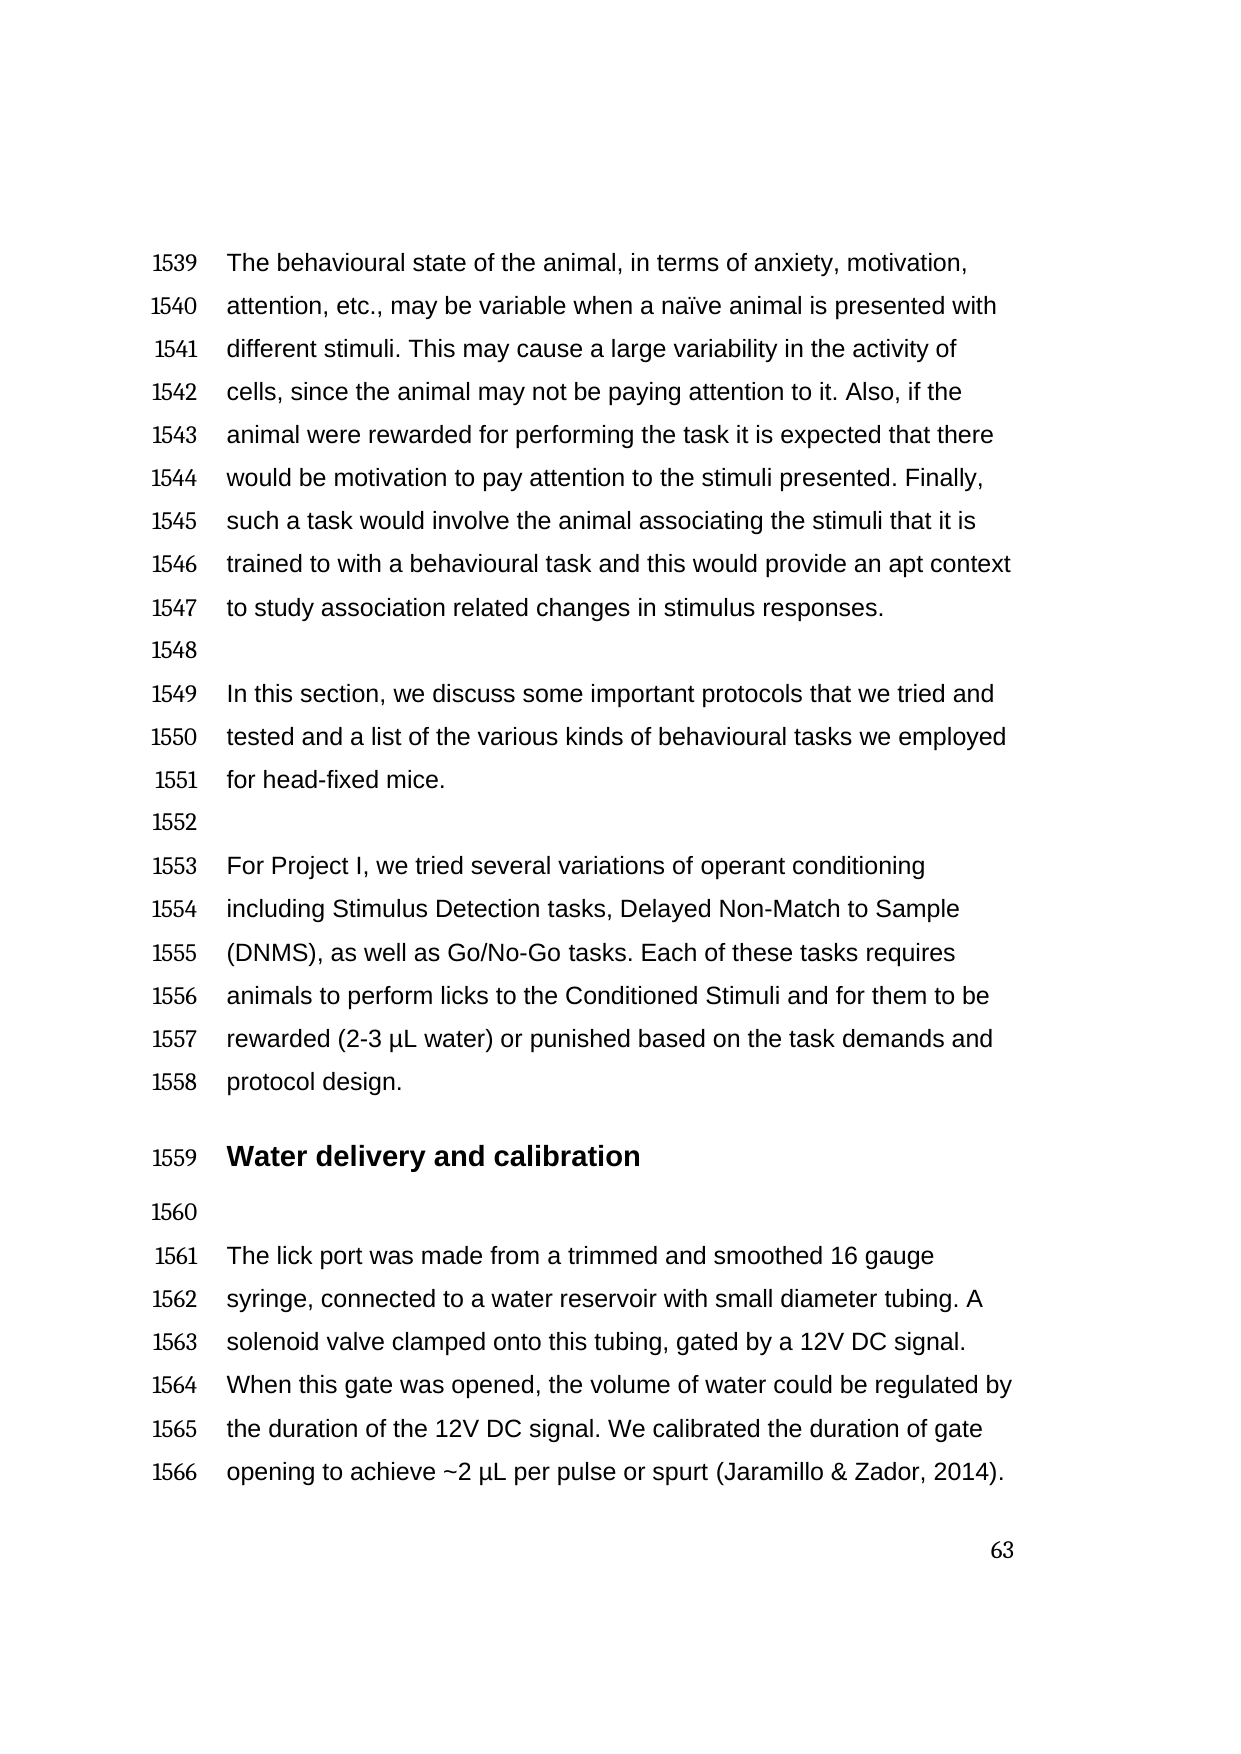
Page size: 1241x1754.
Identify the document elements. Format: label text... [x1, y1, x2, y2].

text The behavioural state of the animal, in terms of anxiety, motivation, attention, etc., may be variable when a naïve animal is presented with different stimuli. This may cause a large variability in the activity of cells, since the animal may not be paying attention to it. Also, if the animal were rewarded for performing the task it is expected that there would be motivation to pay attention to the stimuli presented. Finally, such a task would involve the animal associating the stimuli that it is trained to with a behavioural task and this would provide an apt context to study association related changes in stimulus responses. [226, 248, 1014, 621]
subtitle Water delivery and calibration [226, 1139, 1014, 1173]
text The lick port was made from a trimmed and smoothed 16 gauge syringe, connected to a water reservoir with small diameter tubing. A solenoid valve clamped onto this tubing, gated by a 12V DC signal. When this gate was opened, the volume of water could be regulated by the duration of the 12V DC signal. We calibrated the duration of gate opening to achieve ~2 µL per pulse or spurt (Jaramillo & Zador, 2014)⁠. [226, 1241, 1014, 1485]
text In this section, we discuss some important protocols that we tried and tested and a list of the various kinds of behavioural tasks we employed for head-fixed mice. [226, 679, 1014, 794]
text For Project I, we tried several variations of operant conditioning including Stimulus Detection tasks, Delayed Non-Match to Sample (DNMS), as well as Go/No-Go tasks. Each of these tasks requires animals to perform licks to the Conditioned Stimuli and for them to be rewarded (2-3 µL water) or punished based on the task demands and protocol design. [226, 851, 1014, 1096]
